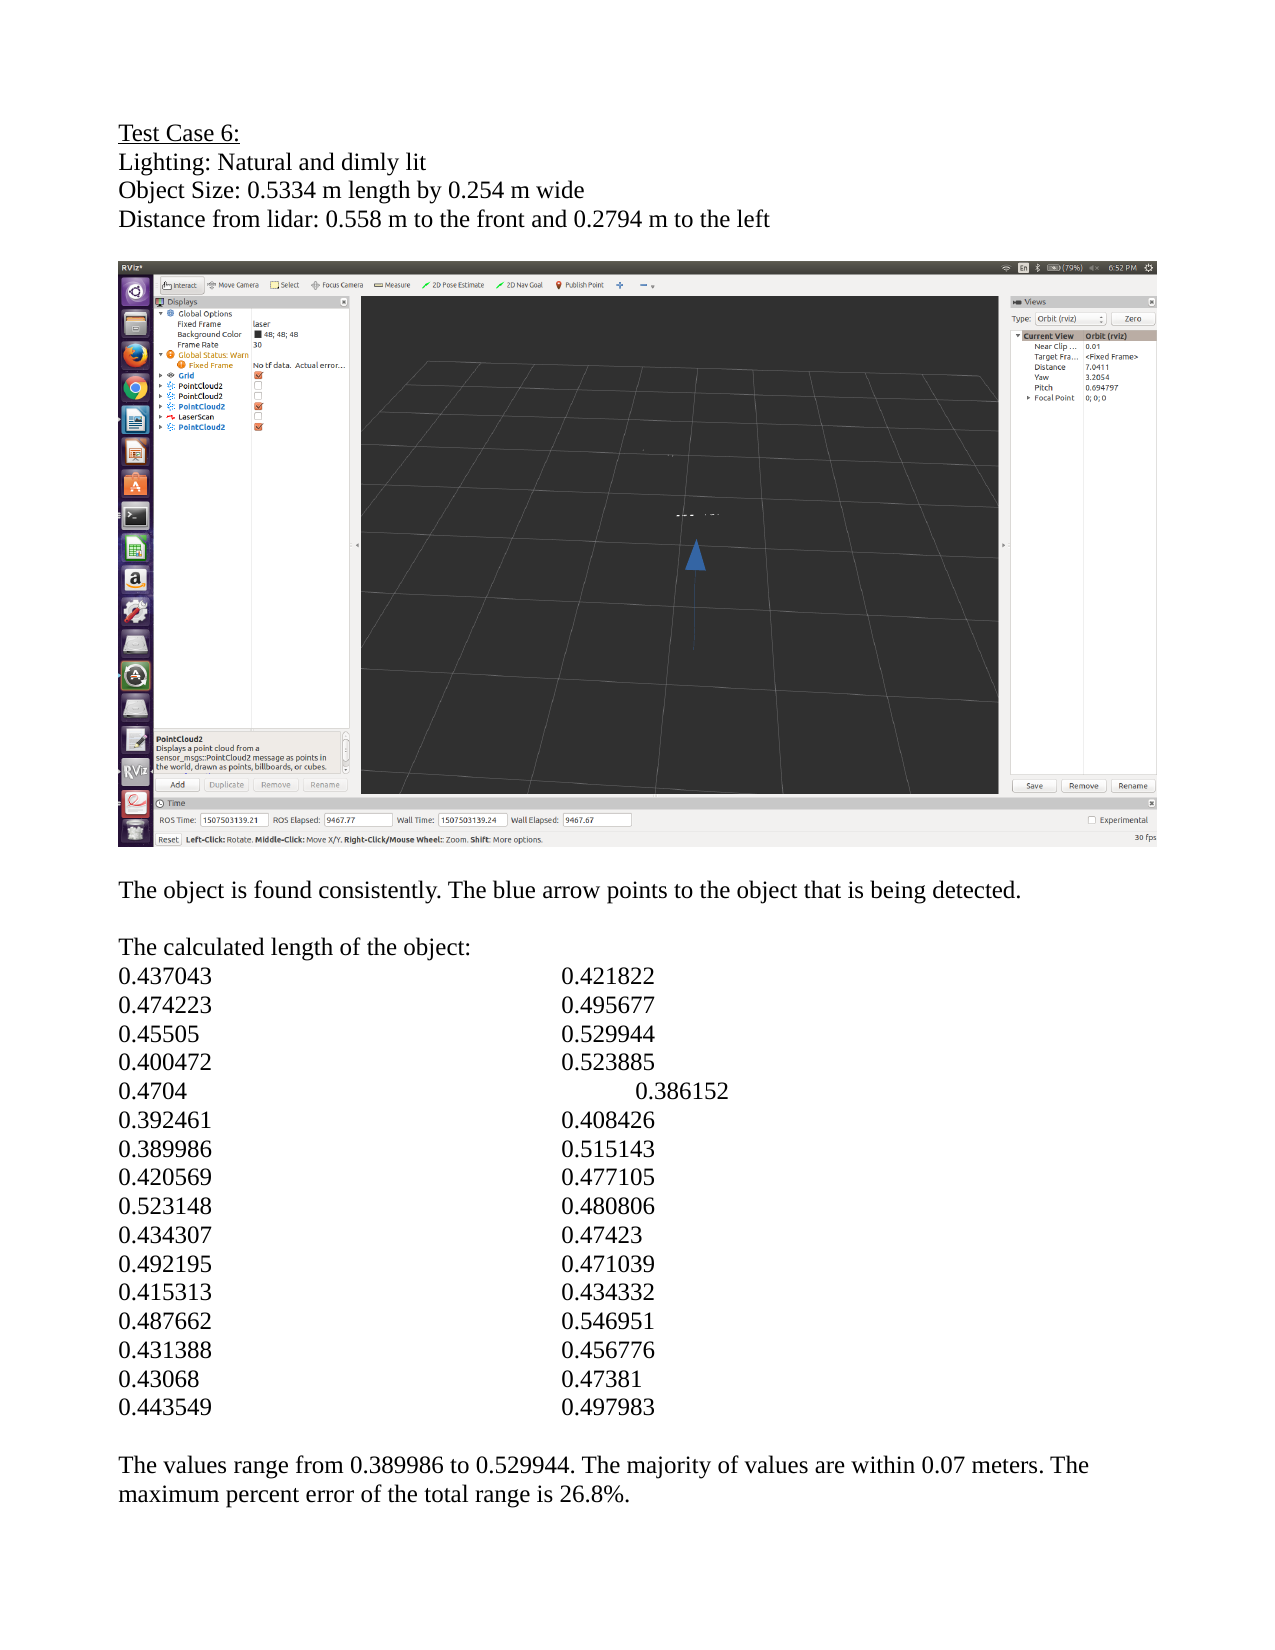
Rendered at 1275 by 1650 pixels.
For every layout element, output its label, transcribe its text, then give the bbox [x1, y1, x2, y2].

text 0.45505 0.529944 [118, 1019, 1157, 1047]
text 0.492195 0.471039 [118, 1249, 1157, 1277]
text 0.437043 0.421822 [118, 961, 1157, 990]
text 0.443549 0.497983 [118, 1392, 1157, 1421]
text 0.420569 0.477105 [118, 1162, 1157, 1191]
text 0.43068 0.47381 [118, 1364, 1157, 1392]
text 0.434307 0.47423 [118, 1220, 1157, 1249]
text 0.389986 0.515143 [118, 1134, 1157, 1162]
text 0.392461 0.408426 [118, 1105, 1157, 1134]
text 0.4704 0.386152 [118, 1076, 1157, 1105]
text 0.474223 0.495677 [118, 990, 1157, 1019]
text Test Case 6: [118, 118, 1157, 147]
text Object Size: 0.5334 m length by 0.254 m wide [118, 176, 1157, 204]
text 0.415313 0.434332 [118, 1277, 1157, 1306]
text The values range from 0.389986 to 0.529944. The majority of values are within 0.07 meters. The maximum percent error of the total range is 26.8%. [118, 1450, 1157, 1507]
text The calculated length of the object: [118, 932, 1157, 961]
text The object is found consistently. The blue arrow points to the object that is being detected. [118, 875, 1157, 904]
text 0.523148 0.480806 [118, 1191, 1157, 1220]
text 0.431388 0.456776 [118, 1335, 1157, 1364]
text 0.400472 0.523885 [118, 1047, 1157, 1076]
text Distance from lidar: 0.558 m to the front and 0.2794 m to the left [118, 204, 1157, 233]
text 0.487662 0.546951 [118, 1306, 1157, 1335]
picture [118, 261, 1157, 847]
text Lighting: Natural and dimly lit [118, 147, 1157, 176]
